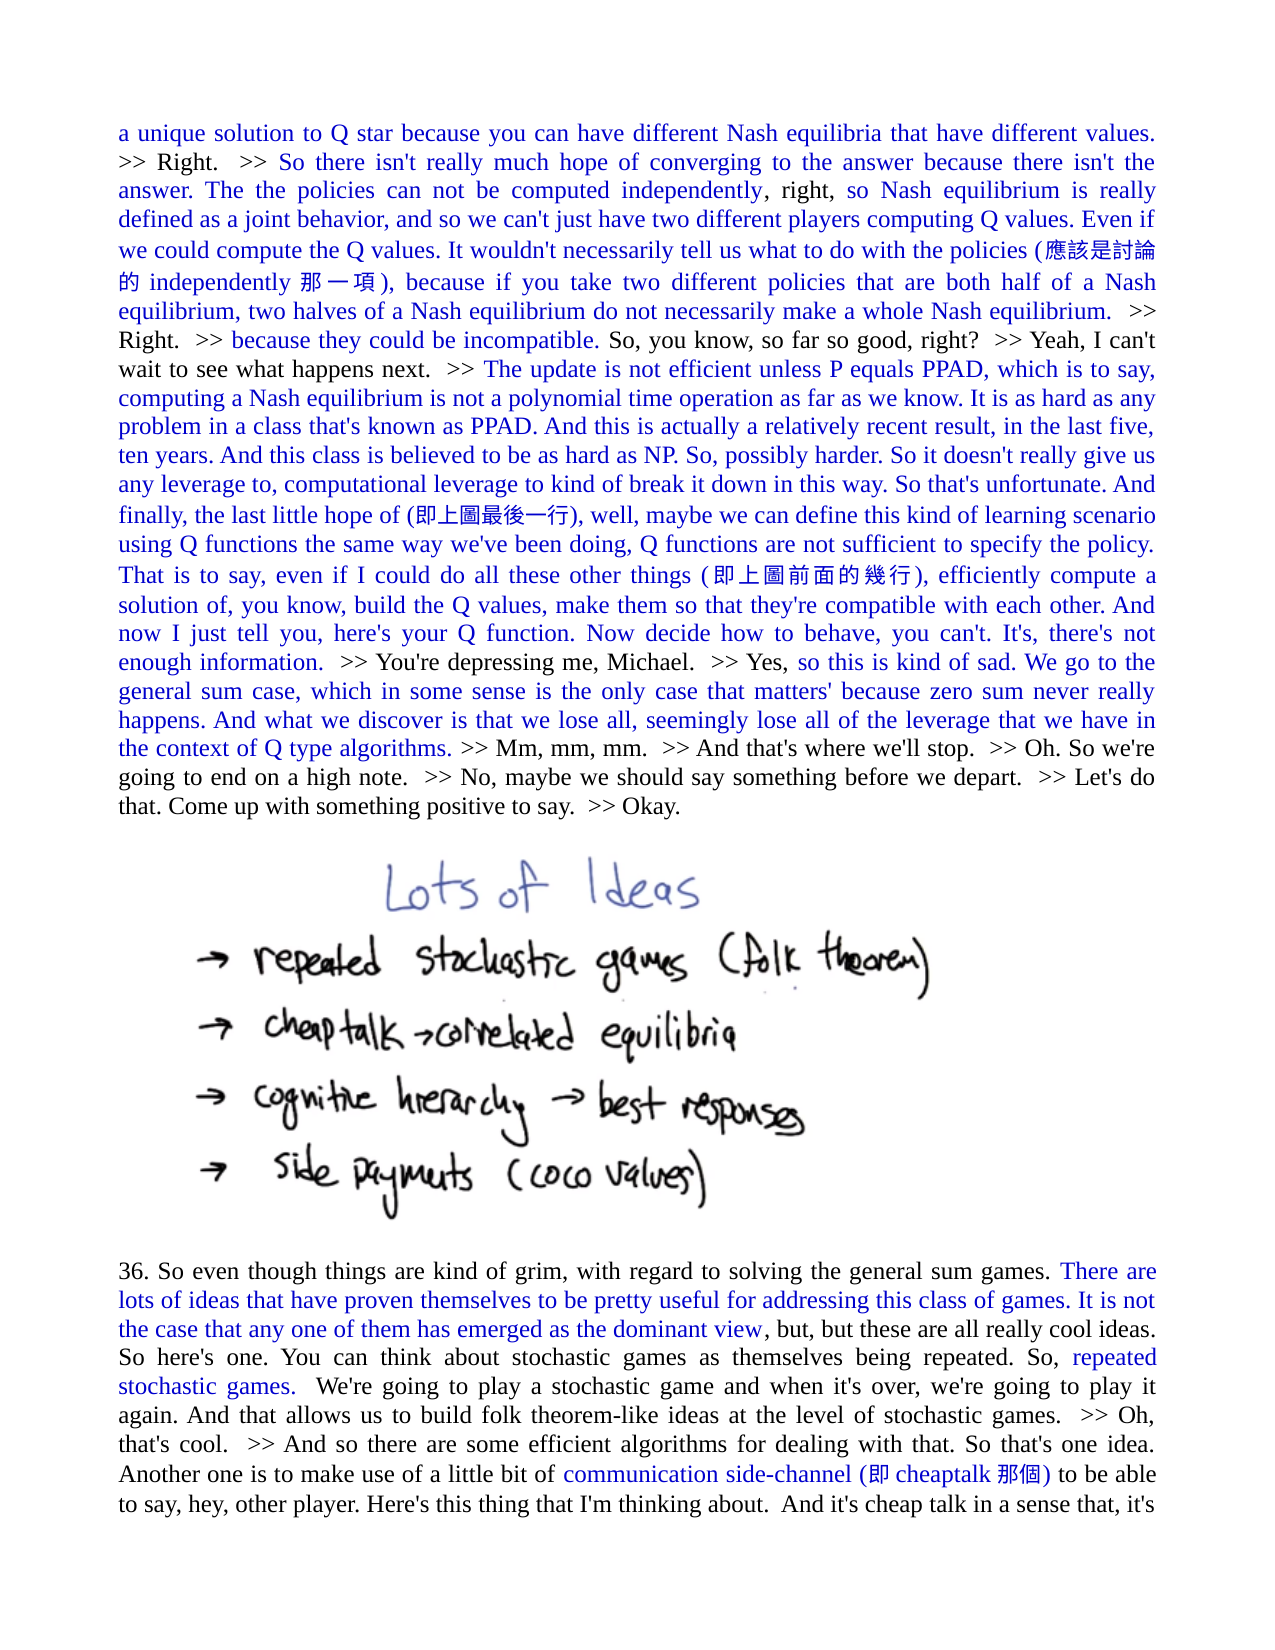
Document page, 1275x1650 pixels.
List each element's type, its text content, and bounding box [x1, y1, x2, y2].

picture [118, 848, 1157, 1228]
text a unique solution to Q star because you can have different Nash equilibria that have different values. >> Right. >> So there isn't really much hope of converging to the answer because there isn't the answer. The the policies can not be computed independently, right, so Nash equilibrium is really defined as a joint behavior, and so we can't just have two different players computing Q values. Even if we could compute the Q values. It wouldn't necessarily tell us what to do with the policies (應該是討論的independently那一項), because if you take two different policies that are both half of a Nash equilibrium, two halves of a Nash equilibrium do not necessarily make a whole Nash equilibrium. >> Right. >> because they could be incompatible. So, you know, so far so good, right? >> Yeah, I can't wait to see what happens next. >> The update is not efficient unless P equals PPAD, which is to say, computing a Nash equilibrium is not a polynomial time operation as far as we know. It is as hard as any problem in a class that's known as PPAD. And this is actually a relatively recent result, in the last five, ten years. And this class is believed to be as hard as NP. So, possibly harder. So it doesn't really give us any leverage to, computational leverage to kind of break it down in this way. So that's unfortunate. And finally, the last little hope of (即上圖最後一行), well, maybe we can define this kind of learning scenario using Q functions the same way we've been doing, Q functions are not sufficient to specify the policy. That is to say, even if I could do all these other things (即上圖前面的幾行), efficiently compute a solution of, you know, build the Q values, make them so that they're compatible with each other. And now I just tell you, here's your Q function. Now decide how to behave, you can't. It's, there's not enough information. >> You're depressing me, Michael. >> Yes, so this is kind of sad. We go to the general sum case, which in some sense is the only case that matters' because zero sum never really happens. And what we discover is that we lose all, seemingly lose all of the leverage that we have in the context of Q type algorithms. >> Mm, mm, mm. >> And that's where we'll stop. >> Oh. So we're going to end on a high note. >> No, maybe we should say something before we depart. >> Let's do that. Come up with something positive to say. >> Okay. [118, 118, 1157, 820]
text 36. So even though things are kind of grim, with regard to solving the general sum games. There are lots of ideas that have proven themselves to be pretty useful for addressing this class of games. It is not the case that any one of them has emerged as the dominant view, but, but these are all really cool ideas. So here's one. You can think about stochastic games as themselves being repeated. So, repeated stochastic games. We're going to play a stochastic game and when it's over, we're going to play it again. And that allows us to build folk theorem-like ideas at the level of stochastic games. >> Oh, that's cool. >> And so there are some efficient algorithms for dealing with that. So that's one idea. Another one is to make use of a little bit of communication side-channel (即cheaptalk那個) to be able to say, hey, other player. Here's this thing that I'm thinking about. And it's cheap talk in a sense that, it's [118, 1256, 1157, 1518]
